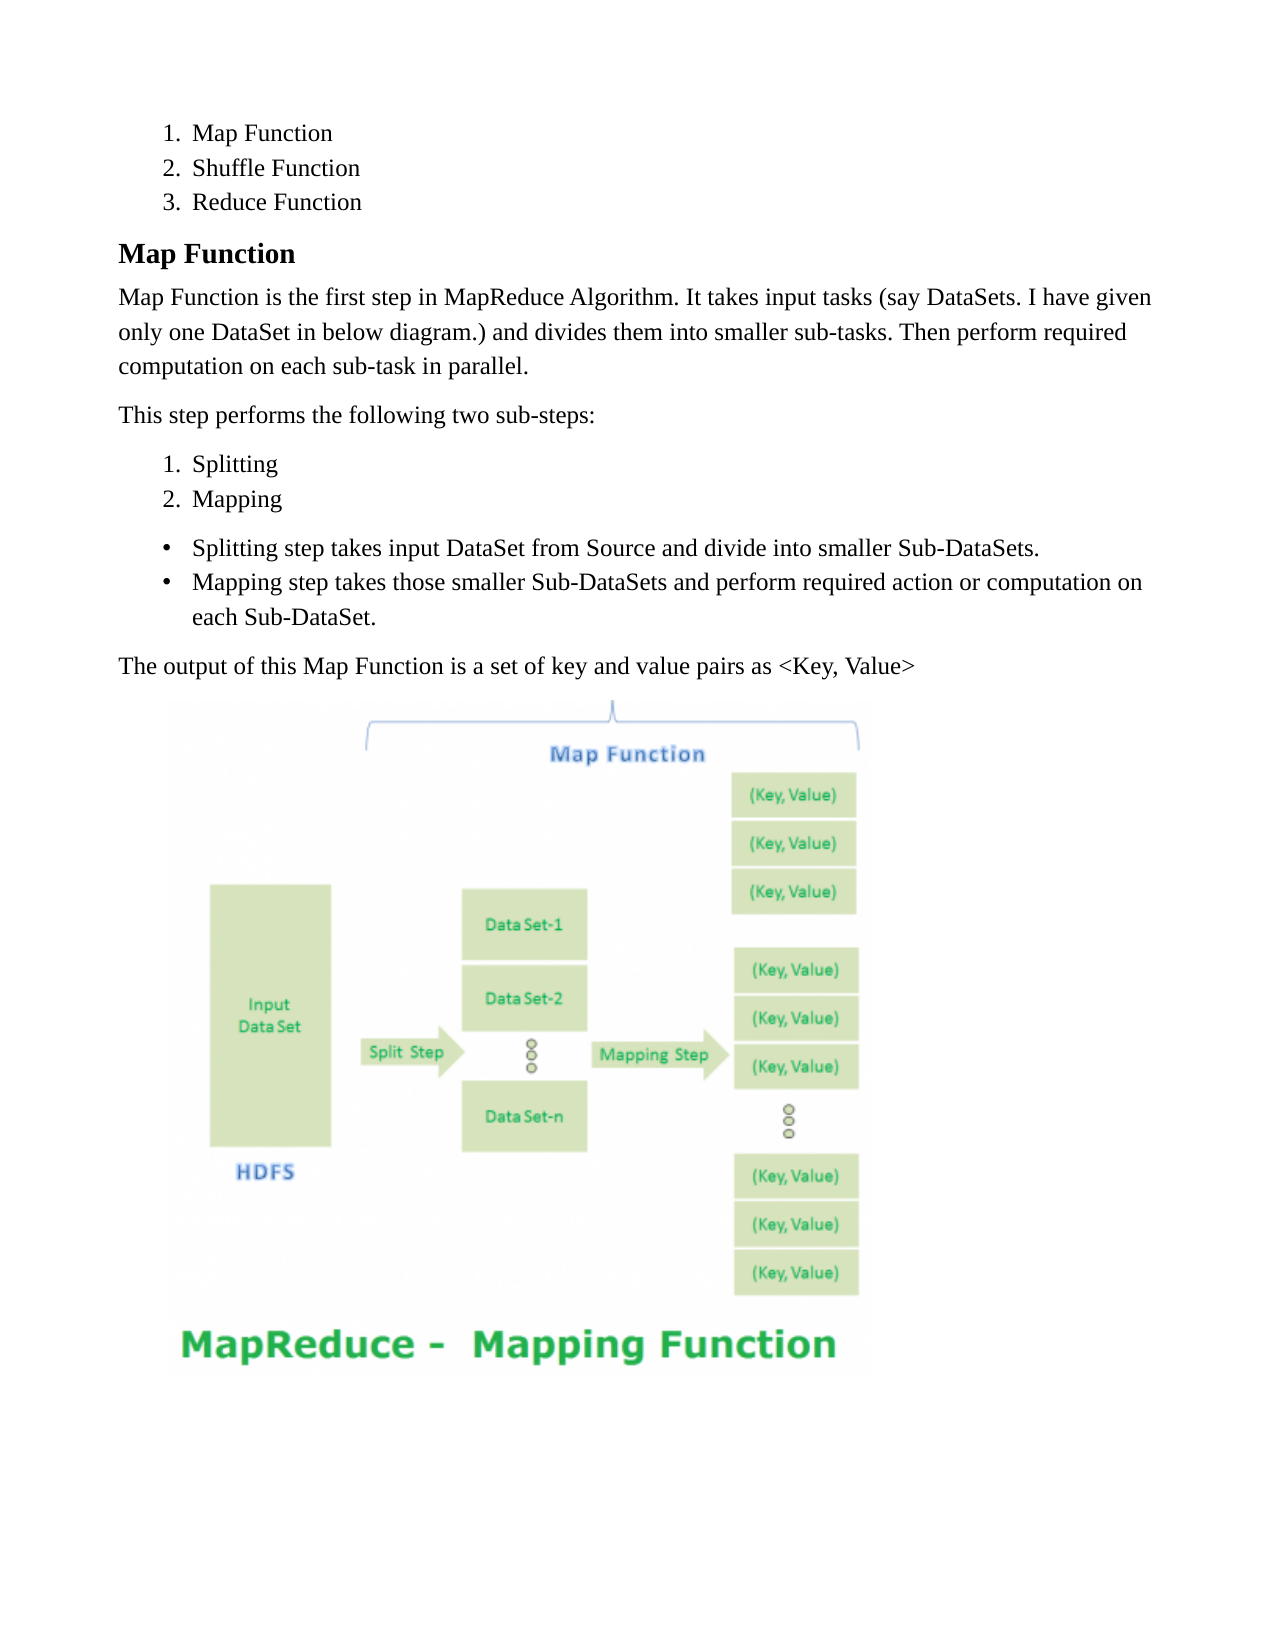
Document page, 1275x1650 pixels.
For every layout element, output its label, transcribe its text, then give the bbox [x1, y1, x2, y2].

list Splitting [162, 449, 1157, 478]
list Splitting step takes input DataSet from Source and divide into smaller Sub-DataSets. [162, 533, 1157, 562]
text Map Function is the first step in MapReduce Algorithm. It takes input tasks (say DataSets. I have given only one DataSet in below diagram.) and divides them into smaller sub-tasks. Then perform required computation on each sub-task in parallel. [118, 282, 1157, 380]
list Mapping step takes those smaller Sub-DataSets and perform required action or computation on each Sub-DataSet. [162, 567, 1157, 631]
list Mapping [162, 484, 1157, 512]
text This step performs the following two sub-steps: [118, 400, 1157, 429]
list Shuffle Function [162, 153, 1157, 181]
subtitle Map Function [118, 236, 1157, 270]
list Reduce Function [162, 187, 1157, 216]
text The output of this Map Function is a set of key and value pairs as <Key, Value> [118, 651, 1157, 679]
picture [167, 700, 871, 1378]
list Map Function [162, 118, 1157, 147]
